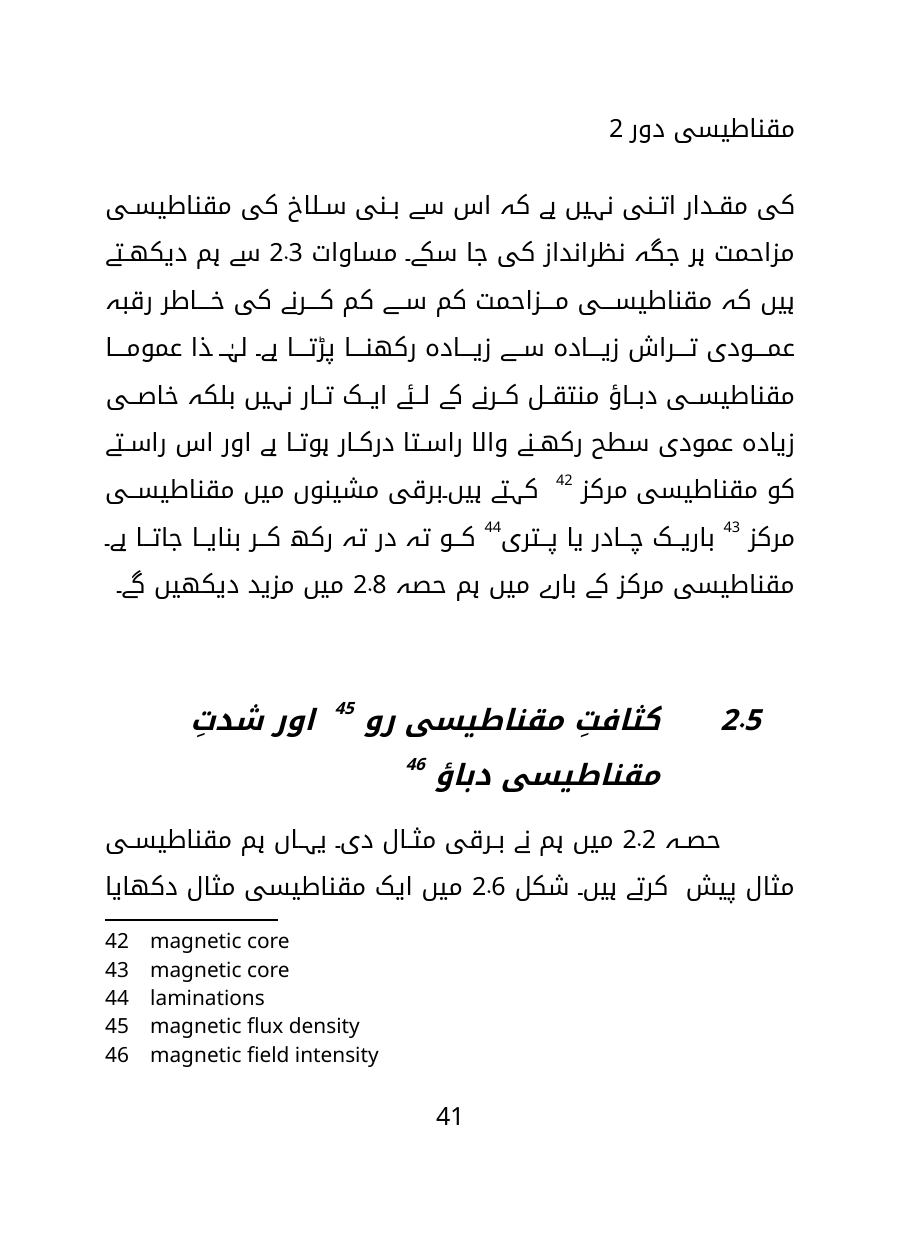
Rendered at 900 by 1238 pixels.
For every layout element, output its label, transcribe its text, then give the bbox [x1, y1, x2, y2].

text magnetic core [105, 955, 795, 983]
text magnetic core [105, 926, 795, 955]
list magnetic field intensity [105, 1040, 795, 1068]
list magnetic flux density [105, 1012, 795, 1040]
text laminations [105, 983, 795, 1012]
text بالکل برقی مثال کی طرح، مقناطیسی دباؤ کو کم مقناطیسی مزاحمت والے راستے اس جگہ پہنچایا جاتا ہے جہاں اس کی ضرورت ہو۔ مساوات 2.3 سے ہم دیکھتے ہیں کہ مقناطیسی مزاحمت، مقناطیسی نفوذ پذیریسے منسلک ہے ۔ کو عمومالکھا جاتا ہے جہاں کے برابر ہے۔ لوہا، کچھ دھاتیں اور چند جدید مصنوعی اشیاء ایسی ہیں جن کاہے۔ لہٰذا انہیں کو مقناطیسی دباؤ ایک جگہ سے دوسری جگہ پہنچانے کے لئے استعمال کیا جاتا ہے۔ البتہ کی مقدار اتنی نہیں ہے کہ اس سے بنی سلاخ کی مقناطیسی مزاحمت ہر جگہ نظرانداز کی جا سکے۔ مساوات 2.3 سے ہم دیکھتے ہیں کہ مقناطیسی مزاحمت کم سے کم کرنے کی خاطر رقبہ عمودی تراش زیادہ سے زیادہ رکھنا پڑتا ہے۔ لہٰذا عموما مقناطیسی دباؤ منتقل کرنے کے لئے ایک تار نہیں بلکہ خاصی زیادہ عمودی سطح رکھنے والا راستا درکار ہوتا ہے اور اس راستے کو مقناطیسی مرکز کہتے ہیں۔برقی مشینوں میں مقناطیسی مرکز باریک چادر یا پتری کو تہ در تہ رکھ کر بنایا جاتا ہے۔ مقناطیسی مرکز کے بارے میں ہم حصہ 2.8 میں مزید دیکھیں گے۔ [105, 182, 795, 609]
text حصہ 2.2 میں ہم نے برقی مثال دی۔ یہاں ہم مقناطیسی مثال پیش کرتے ہیں۔ شکل 2.6 میں ایک مقناطیسی مثال دکھایا گیا ہے۔یہاں مقناطیسی مرکز کی لی گئی ہے لہٰذا اس مرکز کی مقناطیسی مزاحمت صفر ہو گی۔ لہٰذا جیسے حصہ 2.2 میں تانبہ کی تار استعمال کی گئی یہاں مقناطیسی مرکز کو مقناطیسی دباؤ ایک جگہ سے دوسری جگہ پہنچانے کے لئے استعمال کیا گیا ہے۔ اس شکل میں مقناطیسی دباؤ کو خلائی درز کی مزاحمتتک پہنچایا گیا ہے۔ [105, 816, 795, 911]
subtitle کثافتِ مقناطیسی رو اور شدتِ مقناطیسی دباؤ [105, 693, 720, 804]
